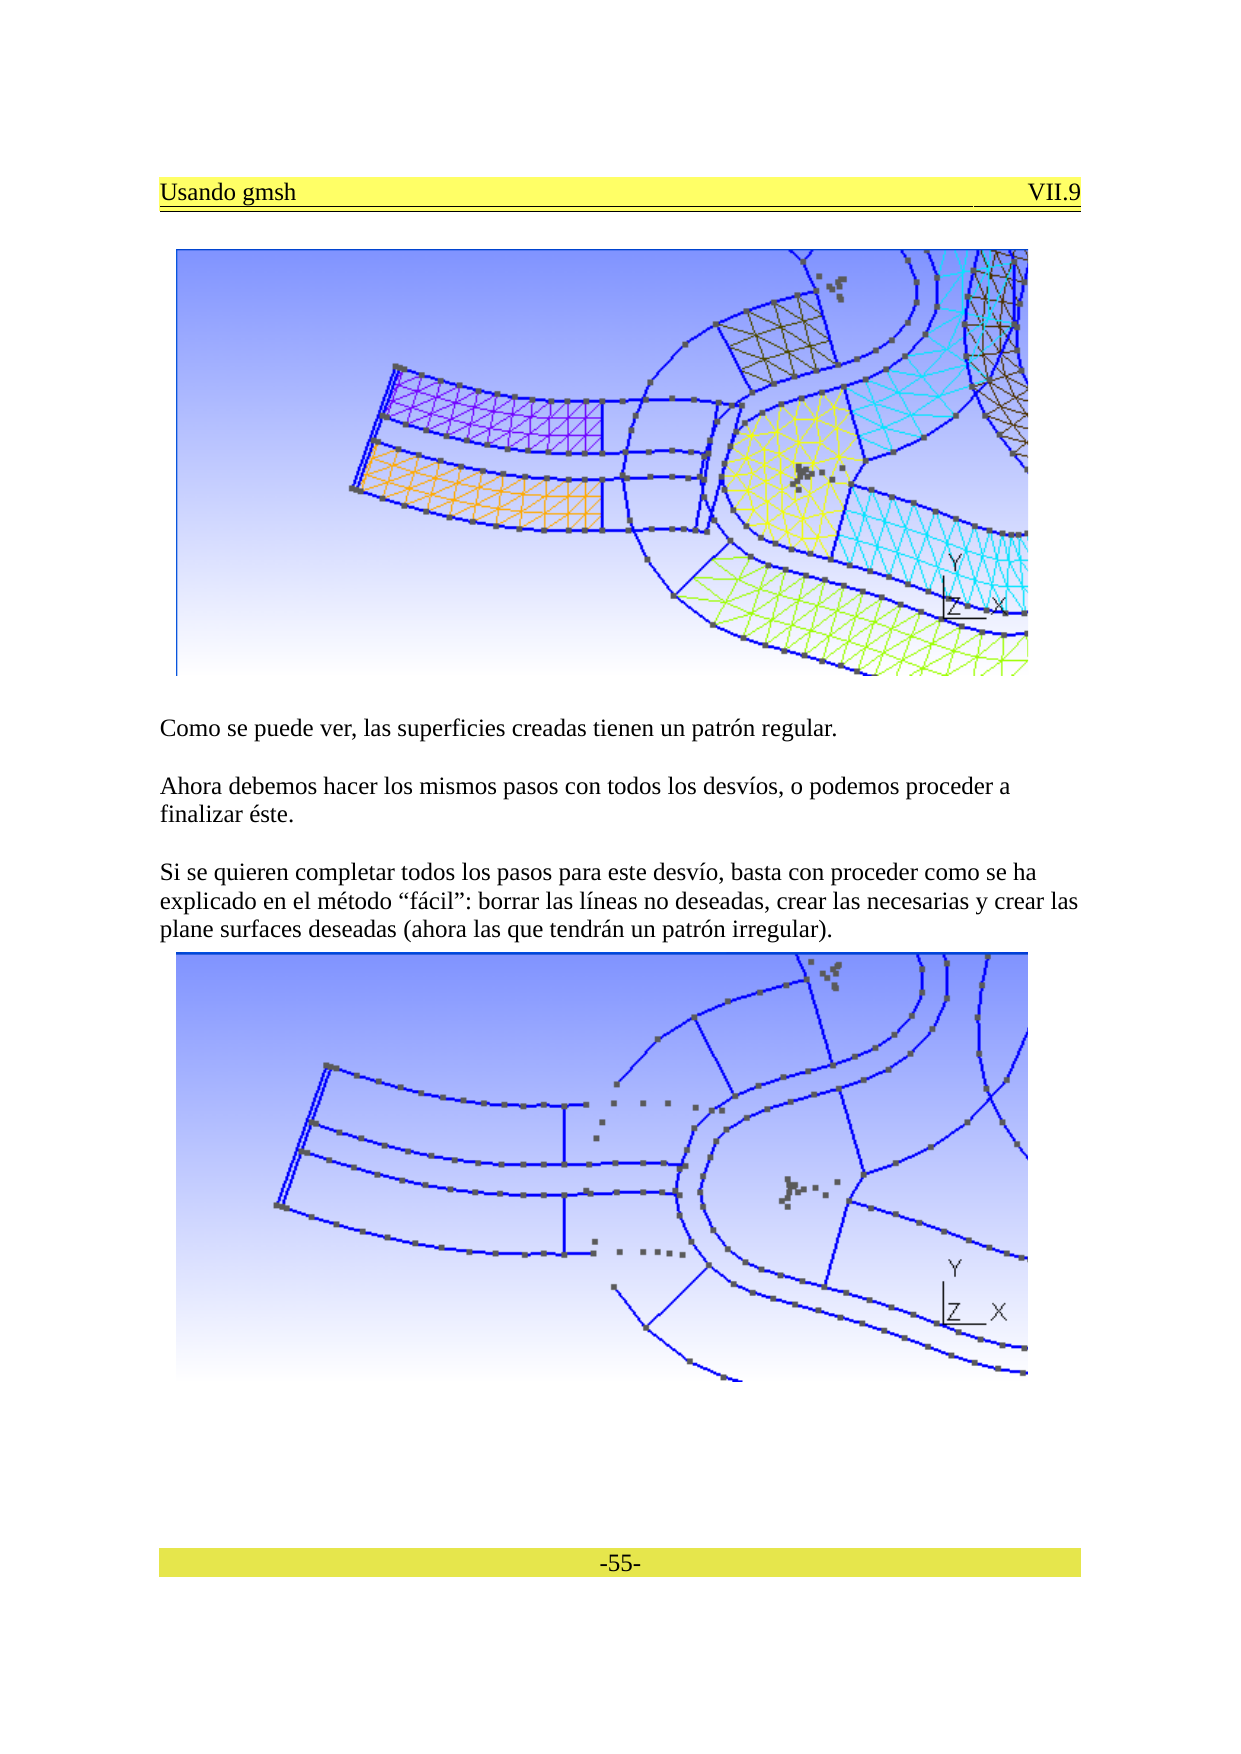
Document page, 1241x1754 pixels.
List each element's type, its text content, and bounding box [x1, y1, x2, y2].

picture [176, 952, 1028, 1382]
text Como se puede ver, las superficies creadas tienen un patrón regular. [159, 713, 1081, 742]
text Ahora debemos hacer los mismos pasos con todos los desvíos, o podemos proceder a finalizar éste. [159, 771, 1081, 828]
picture [176, 249, 1029, 676]
text Si se quieren completar todos los pasos para este desvío, basta con proceder como se ha explicado en el método “fácil”: borrar las líneas no deseadas, crear las necesarias y crear las plane surfaces deseadas (ahora las que tendrán un patrón irregular). [159, 857, 1081, 943]
